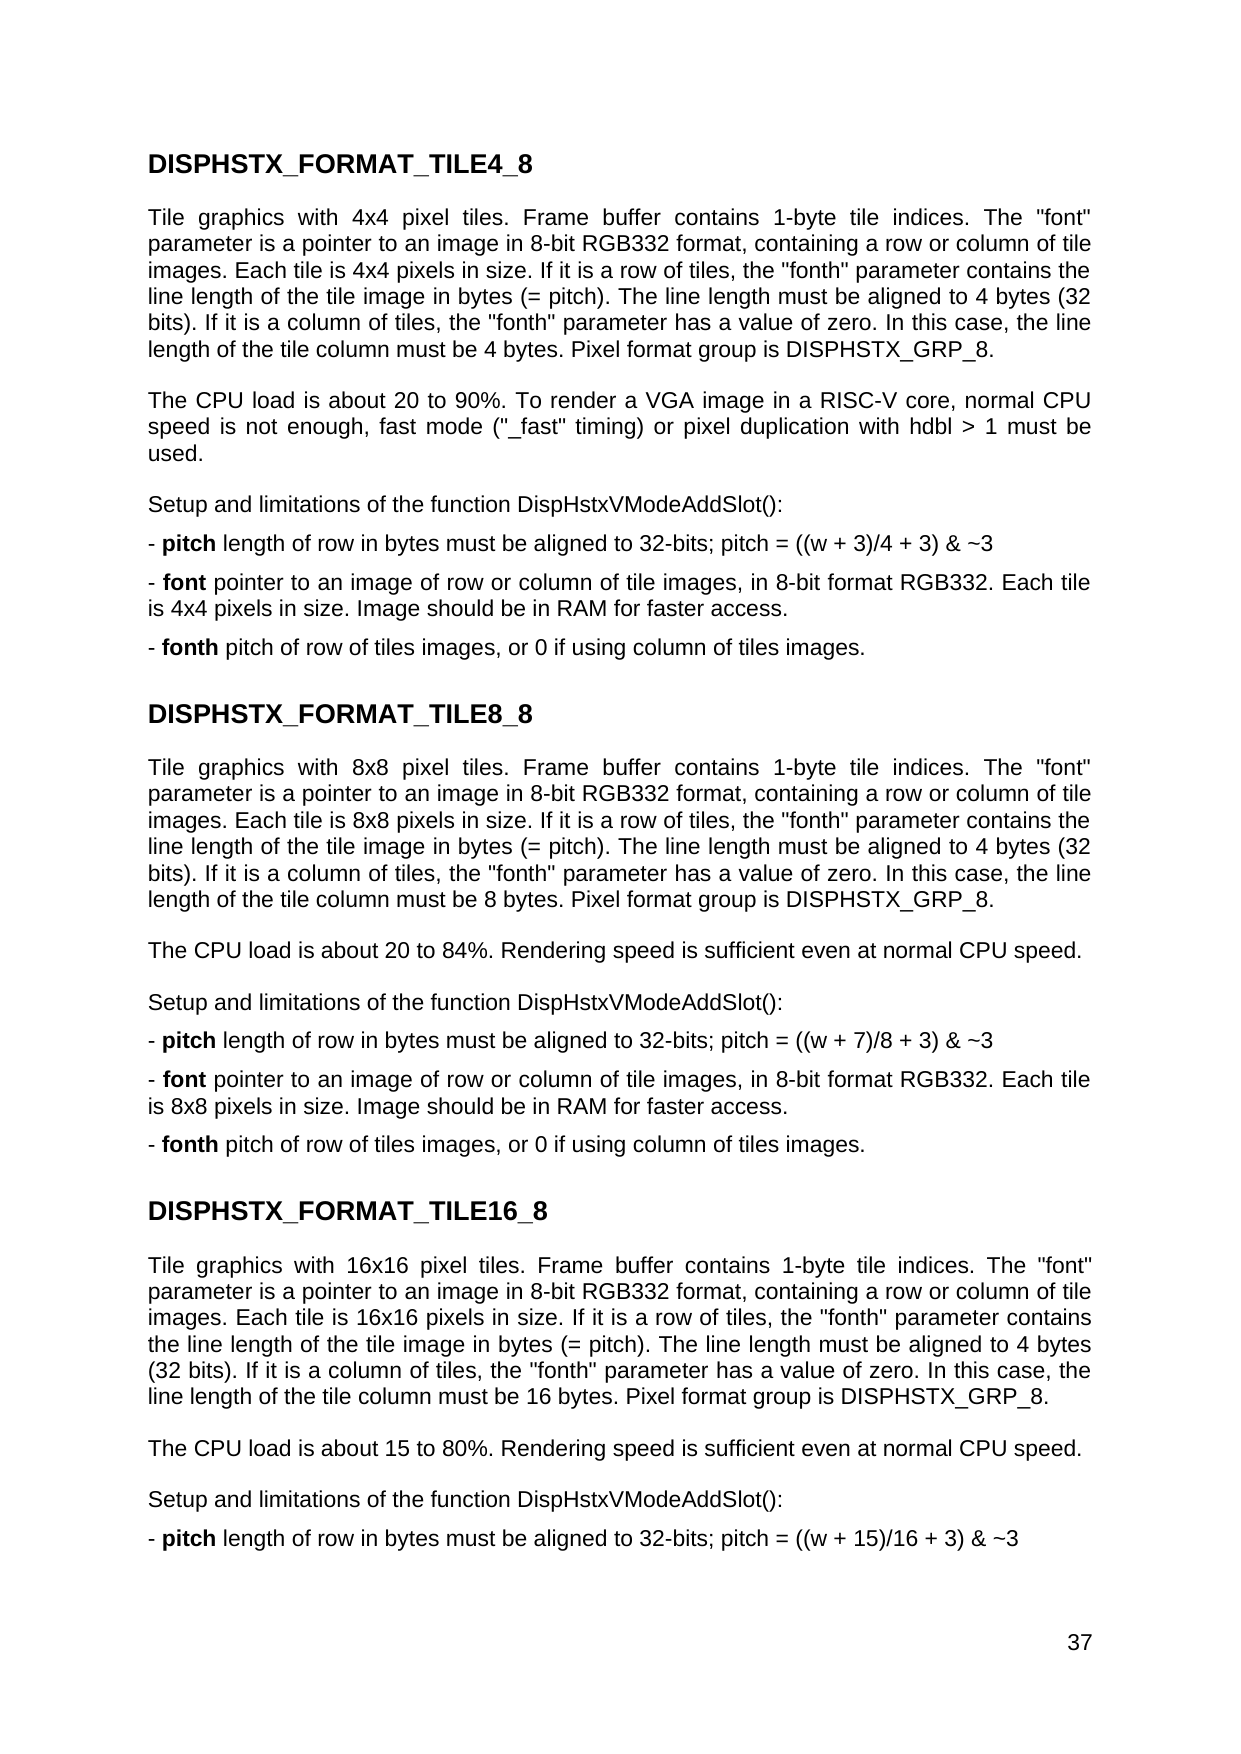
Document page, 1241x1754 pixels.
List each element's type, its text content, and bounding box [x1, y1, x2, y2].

text - fonth pitch of row of tiles images, or 0 if using column of tiles images. [148, 1131, 1093, 1158]
subtitle DISPHSTX_FORMAT_TILE8_8 [148, 698, 1093, 729]
text Setup and limitations of the function DispHstxVModeAddSlot(): [148, 1486, 1093, 1512]
text Setup and limitations of the function DispHstxVModeAddSlot(): [148, 491, 1093, 517]
subtitle DISPHSTX_FORMAT_TILE4_8 [148, 148, 1093, 179]
text Tile graphics with 8x8 pixel tiles. Frame buffer contains 1-byte tile indices. The "font" parameter is a pointer to an image in 8-bit RGB332 format, containing a row or column of tile images. Each tile is 8x8 pixels in size. If it is a row of tiles, the "fonth" parameter contains the line length of the tile image in bytes (= pitch). The line length must be aligned to 4 bytes (32 bits). If it is a column of tiles, the "fonth" parameter has a value of zero. In this case, the line length of the tile column must be 8 bytes. Pixel format group is DISPHSTX_GRP_8. [148, 754, 1093, 912]
text - pitch length of row in bytes must be aligned to 32-bits; pitch = ((w + 7)/8 + 3) & ~3 [148, 1027, 1093, 1054]
text - pitch length of row in bytes must be aligned to 32-bits; pitch = ((w + 3)/4 + 3) & ~3 [148, 530, 1093, 556]
text The CPU load is about 20 to 84%. Rendering speed is sufficient even at normal CPU speed. [148, 937, 1093, 963]
subtitle DISPHSTX_FORMAT_TILE16_8 [148, 1195, 1093, 1227]
text Tile graphics with 4x4 pixel tiles. Frame buffer contains 1-byte tile indices. The "font" parameter is a pointer to an image in 8-bit RGB332 format, containing a row or column of tile images. Each tile is 4x4 pixels in size. If it is a row of tiles, the "fonth" parameter contains the line length of the tile image in bytes (= pitch). The line length must be aligned to 4 bytes (32 bits). If it is a column of tiles, the "fonth" parameter has a value of zero. In this case, the line length of the tile column must be 4 bytes. Pixel format group is DISPHSTX_GRP_8. [148, 204, 1093, 362]
text Setup and limitations of the function DispHstxVModeAddSlot(): [148, 988, 1093, 1015]
text The CPU load is about 20 to 90%. To render a VGA image in a RISC-V core, normal CPU speed is not enough, fast mode ("_fast" timing) or pixel duplication with hdbl > 1 must be used. [148, 387, 1093, 466]
text - font pointer to an image of row or column of tile images, in 8-bit format RGB332. Each tile is 8x8 pixels in size. Image should be in RAM for faster access. [148, 1066, 1093, 1119]
text The CPU load is about 15 to 80%. Rendering speed is sufficient even at normal CPU speed. [148, 1435, 1093, 1461]
text Tile graphics with 16x16 pixel tiles. Frame buffer contains 1-byte tile indices. The "font" parameter is a pointer to an image in 8-bit RGB332 format, containing a row or column of tile images. Each tile is 16x16 pixels in size. If it is a row of tiles, the "fonth" parameter contains the line length of the tile image in bytes (= pitch). The line length must be aligned to 4 bytes (32 bits). If it is a column of tiles, the "fonth" parameter has a value of zero. In this case, the line length of the tile column must be 16 bytes. Pixel format group is DISPHSTX_GRP_8. [148, 1252, 1093, 1410]
text - fonth pitch of row of tiles images, or 0 if using column of tiles images. [148, 634, 1093, 660]
text - pitch length of row in bytes must be aligned to 32-bits; pitch = ((w + 15)/16 + 3) & ~3 [148, 1525, 1093, 1551]
text - font pointer to an image of row or column of tile images, in 8-bit format RGB332. Each tile is 4x4 pixels in size. Image should be in RAM for faster access. [148, 569, 1093, 621]
